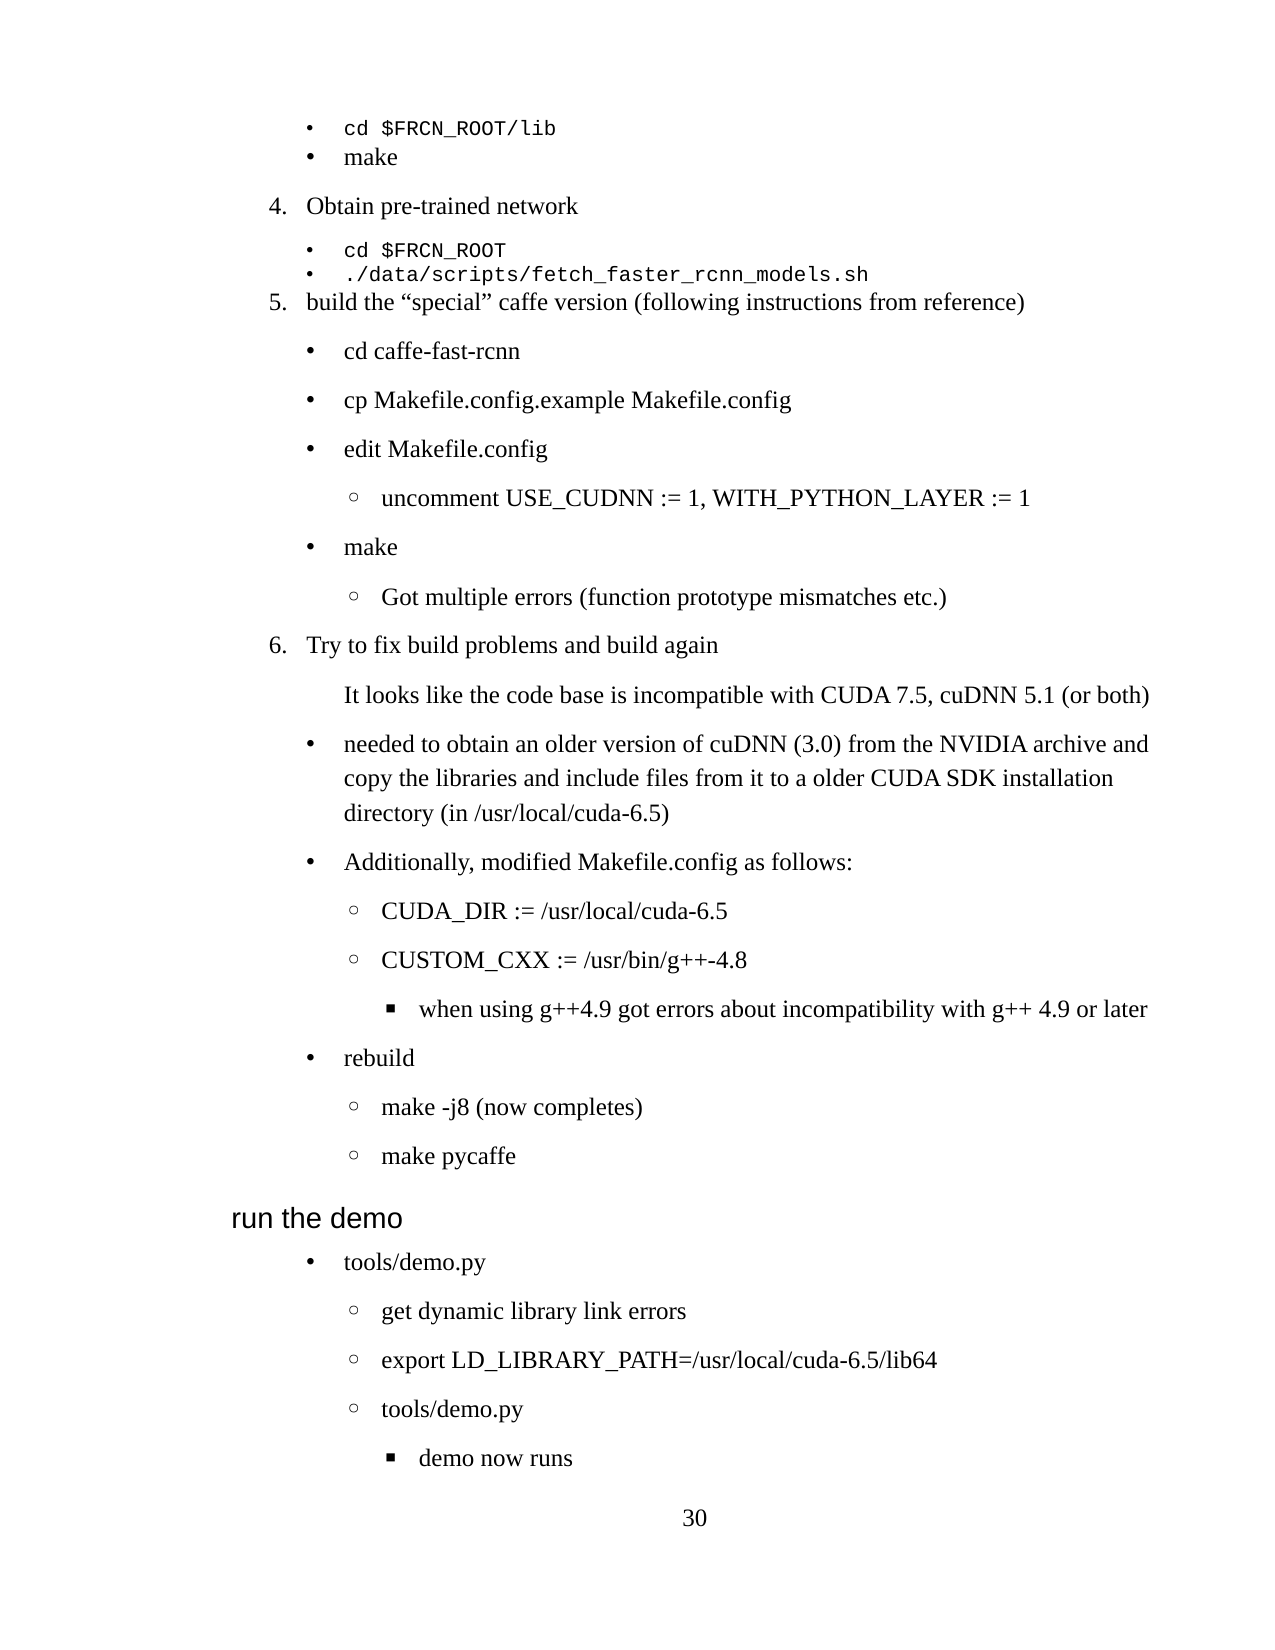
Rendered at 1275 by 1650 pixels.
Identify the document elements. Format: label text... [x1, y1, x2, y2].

list Obtain pre-trained network [269, 191, 1158, 219]
list when using g++4.9 got errors about incompatibility with g++ 4.9 or later [381, 994, 1158, 1023]
list uncomment USE_CUDNN := 1, WITH_PYTHON_LAYER := 1 [344, 483, 1158, 512]
list CUSTOM_CXX := /usr/bin/g++-4.8 [344, 945, 1158, 974]
list ./data/scripts/fetch_faster_rcnn_models.sh [306, 263, 1158, 287]
list cd $FRCN_ROOT [306, 240, 1158, 263]
list edit Makefile.config [306, 434, 1158, 463]
list needed to obtain an older version of cuDNN (3.0) from the NVIDIA archive and copy the libraries and include files from it to a older CUDA SDK installation directory (in /usr/local/cuda-6.5) [306, 729, 1158, 826]
list cd $FRCN_ROOT/lib [306, 118, 1158, 142]
list demo now runs [381, 1443, 1158, 1472]
list export LD_LIBRARY_PATH=/usr/local/cuda-6.5/lib64 [344, 1345, 1158, 1373]
list tools/demo.py [344, 1394, 1158, 1423]
list get dynamic library link errors [344, 1296, 1158, 1324]
list rebuild [306, 1043, 1158, 1072]
list cp Makefile.config.example Makefile.config [306, 385, 1158, 414]
list make -j8 (now completes) [344, 1092, 1158, 1121]
list It looks like the code base is incompatible with CUDA 7.5, cuDNN 5.1 (or both) [306, 680, 1158, 708]
list make [306, 142, 1158, 171]
list Got multiple errors (function prototype mismatches etc.) [344, 582, 1158, 610]
list CUDA_DIR := /usr/local/cuda-6.5 [344, 896, 1158, 924]
list make pycaffe [344, 1141, 1158, 1170]
list build the “special” caffe version (following instructions from reference) [269, 287, 1158, 316]
list tools/demo.py [306, 1247, 1158, 1275]
list Try to fix build problems and build again [269, 631, 1158, 659]
subtitle run the demo [231, 1201, 1158, 1234]
list Additionally, modified Makefile.config as follows: [306, 847, 1158, 876]
list cd caffe-fast-rcnn [306, 336, 1158, 365]
list make [306, 532, 1158, 561]
